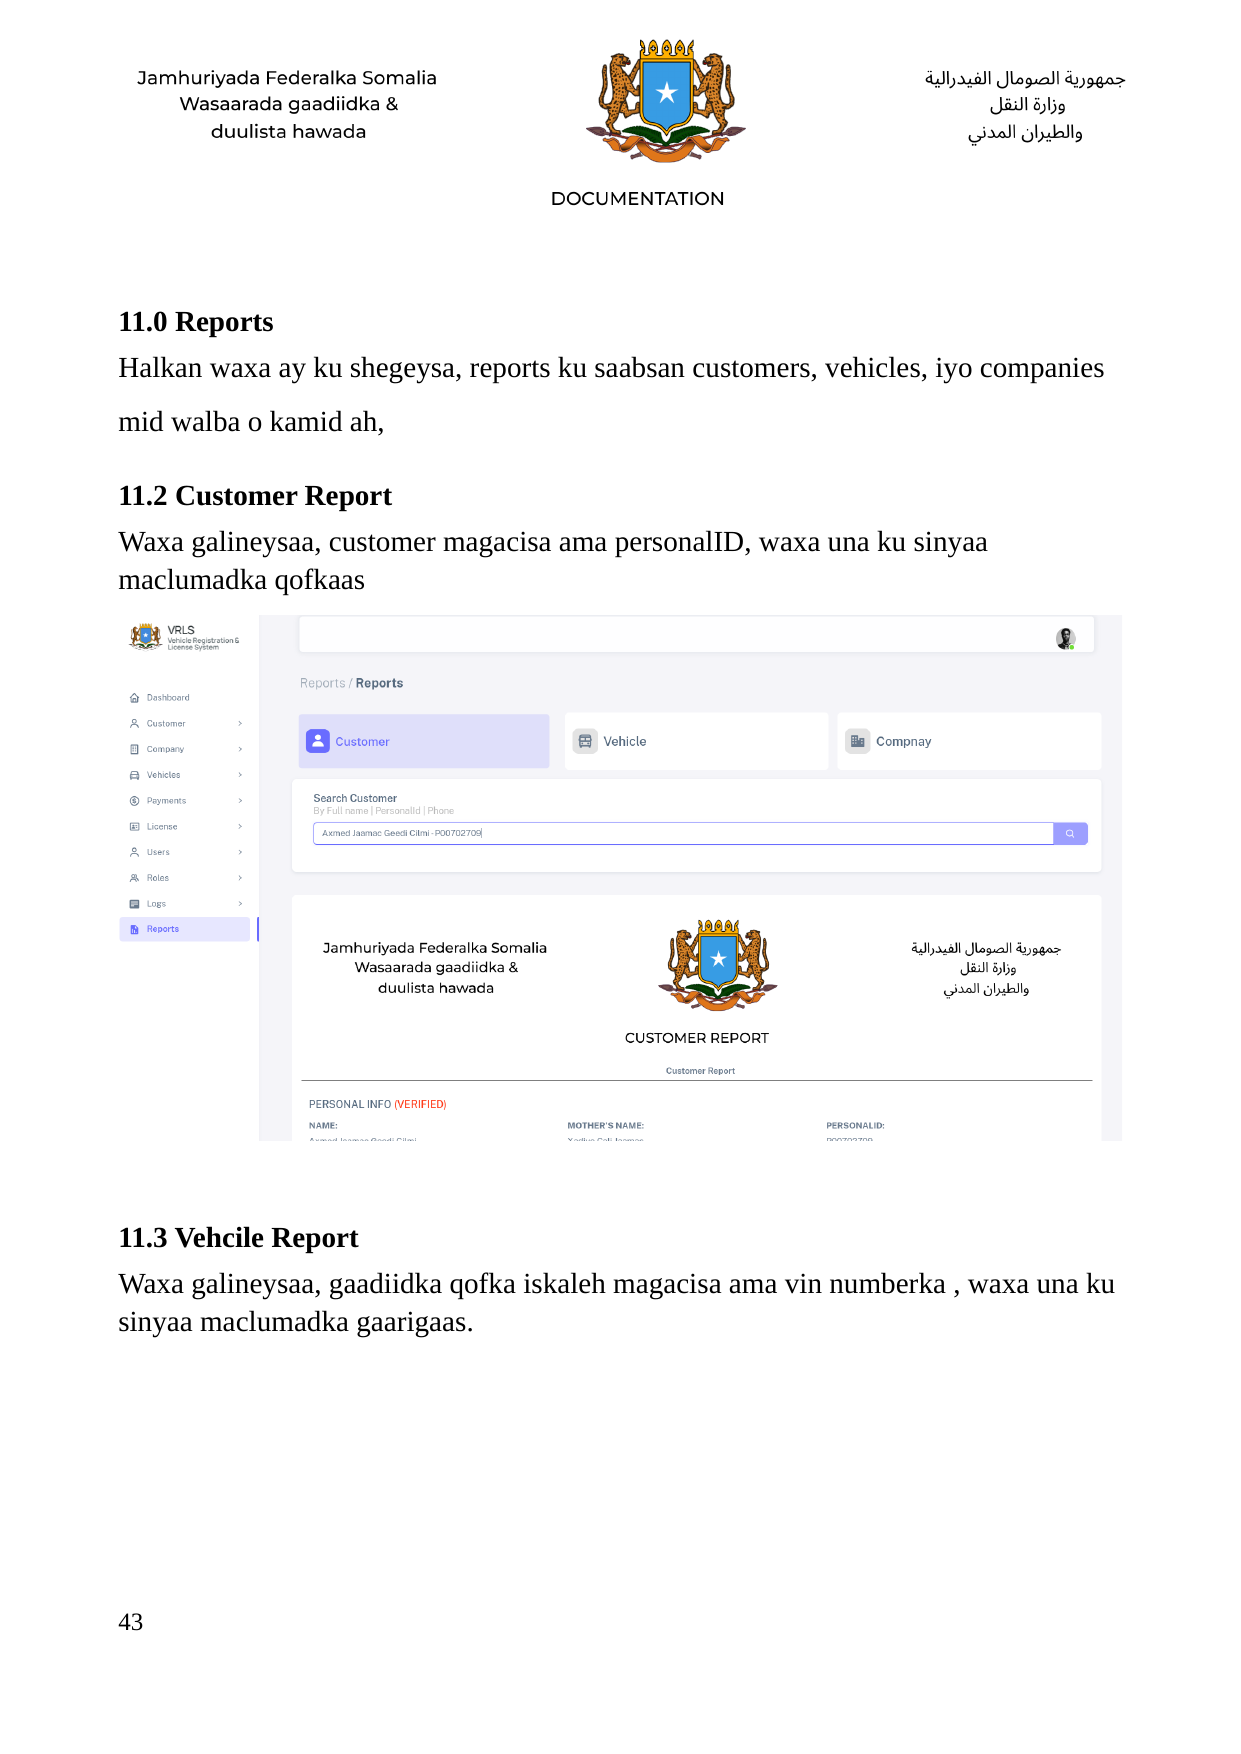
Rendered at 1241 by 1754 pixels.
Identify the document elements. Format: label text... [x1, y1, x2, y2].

subtitle 11.2 Customer Report [118, 478, 1122, 511]
text mid walba o kamid ah, [118, 404, 1122, 437]
text Waxa galineysaa, customer magacisa ama personalID, waxa una ku sinyaa maclumadka qofkaas [118, 524, 1122, 596]
picture [118, 19, 1157, 228]
subtitle 11.0 Reports [118, 304, 1122, 338]
text Halkan waxa ay ku shegeysa, reports ku saabsan customers, vehicles, iyo companies [118, 351, 1122, 384]
subtitle 11.3 Vehcile Report [118, 1220, 1122, 1253]
picture [118, 615, 1123, 1141]
text Waxa galineysaa, gaadiidka qofka iskaleh magacisa ama vin numberka , waxa una ku sinyaa maclumadka gaarigaas. [118, 1266, 1122, 1338]
